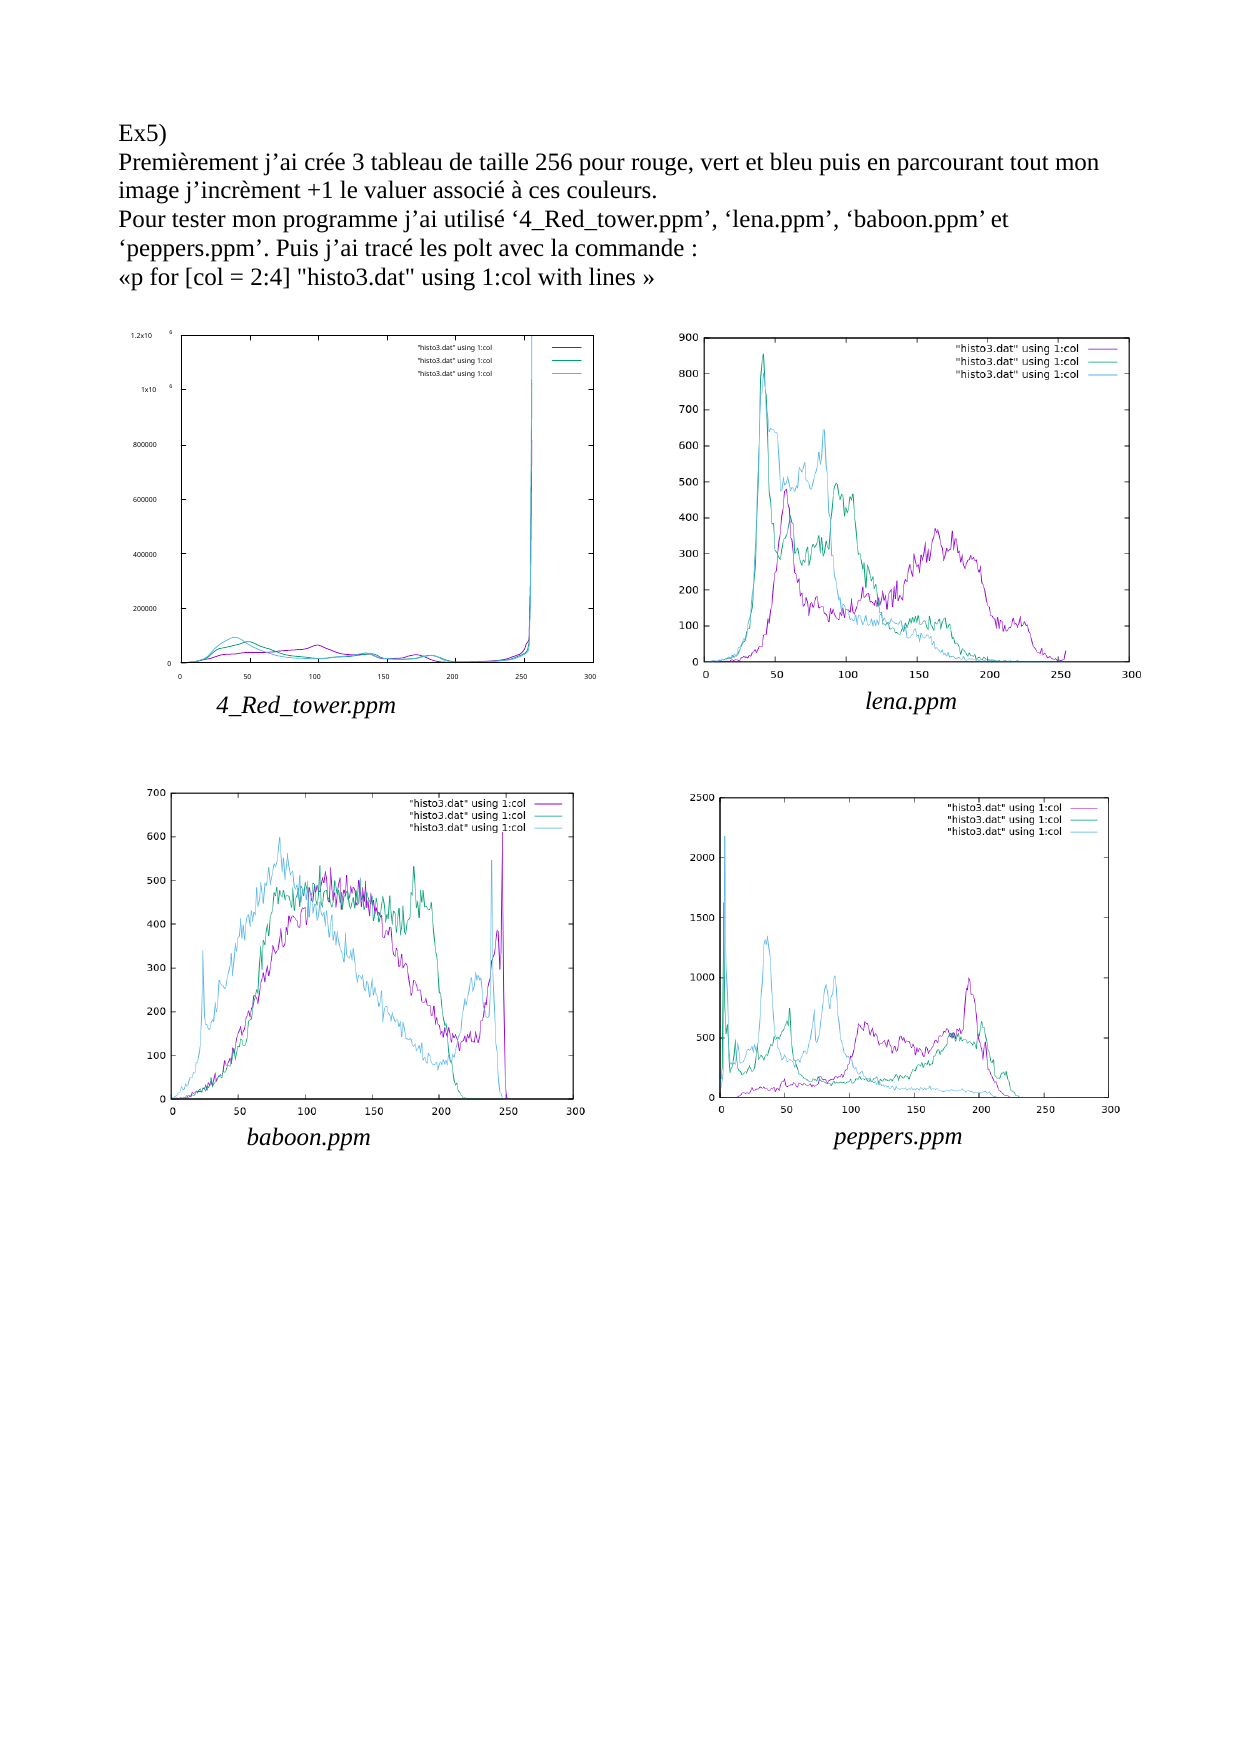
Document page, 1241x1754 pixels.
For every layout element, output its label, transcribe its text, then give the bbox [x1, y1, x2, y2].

text baboon.ppm [134, 1123, 589, 1151]
picture [133, 780, 590, 1123]
text Premièrement j’ai crée 3 tableau de taille 256 pour rouge, vert et bleu puis en parcourant tout mon image j’incrèment +1 le valuer associé à ces couleurs. [118, 147, 1122, 204]
text 4_Red_tower.ppm [122, 322, 612, 719]
picture [664, 324, 1147, 687]
text «p for [col = 2:4] "histo3.dat" using 1:col with lines » [118, 262, 1122, 291]
picture [677, 785, 1125, 1121]
text Pour tester mon programme j’ai utilisé ‘4_Red_tower.ppm’, ‘lena.ppm’, ‘baboon.ppm’ et ‘peppers.ppm’. Puis j’ai tracé les polt avec la commande : [118, 204, 1122, 262]
text peppers.ppm [678, 1121, 1124, 1149]
text lena.ppm [665, 687, 1147, 715]
text Ex5) [118, 118, 1122, 147]
